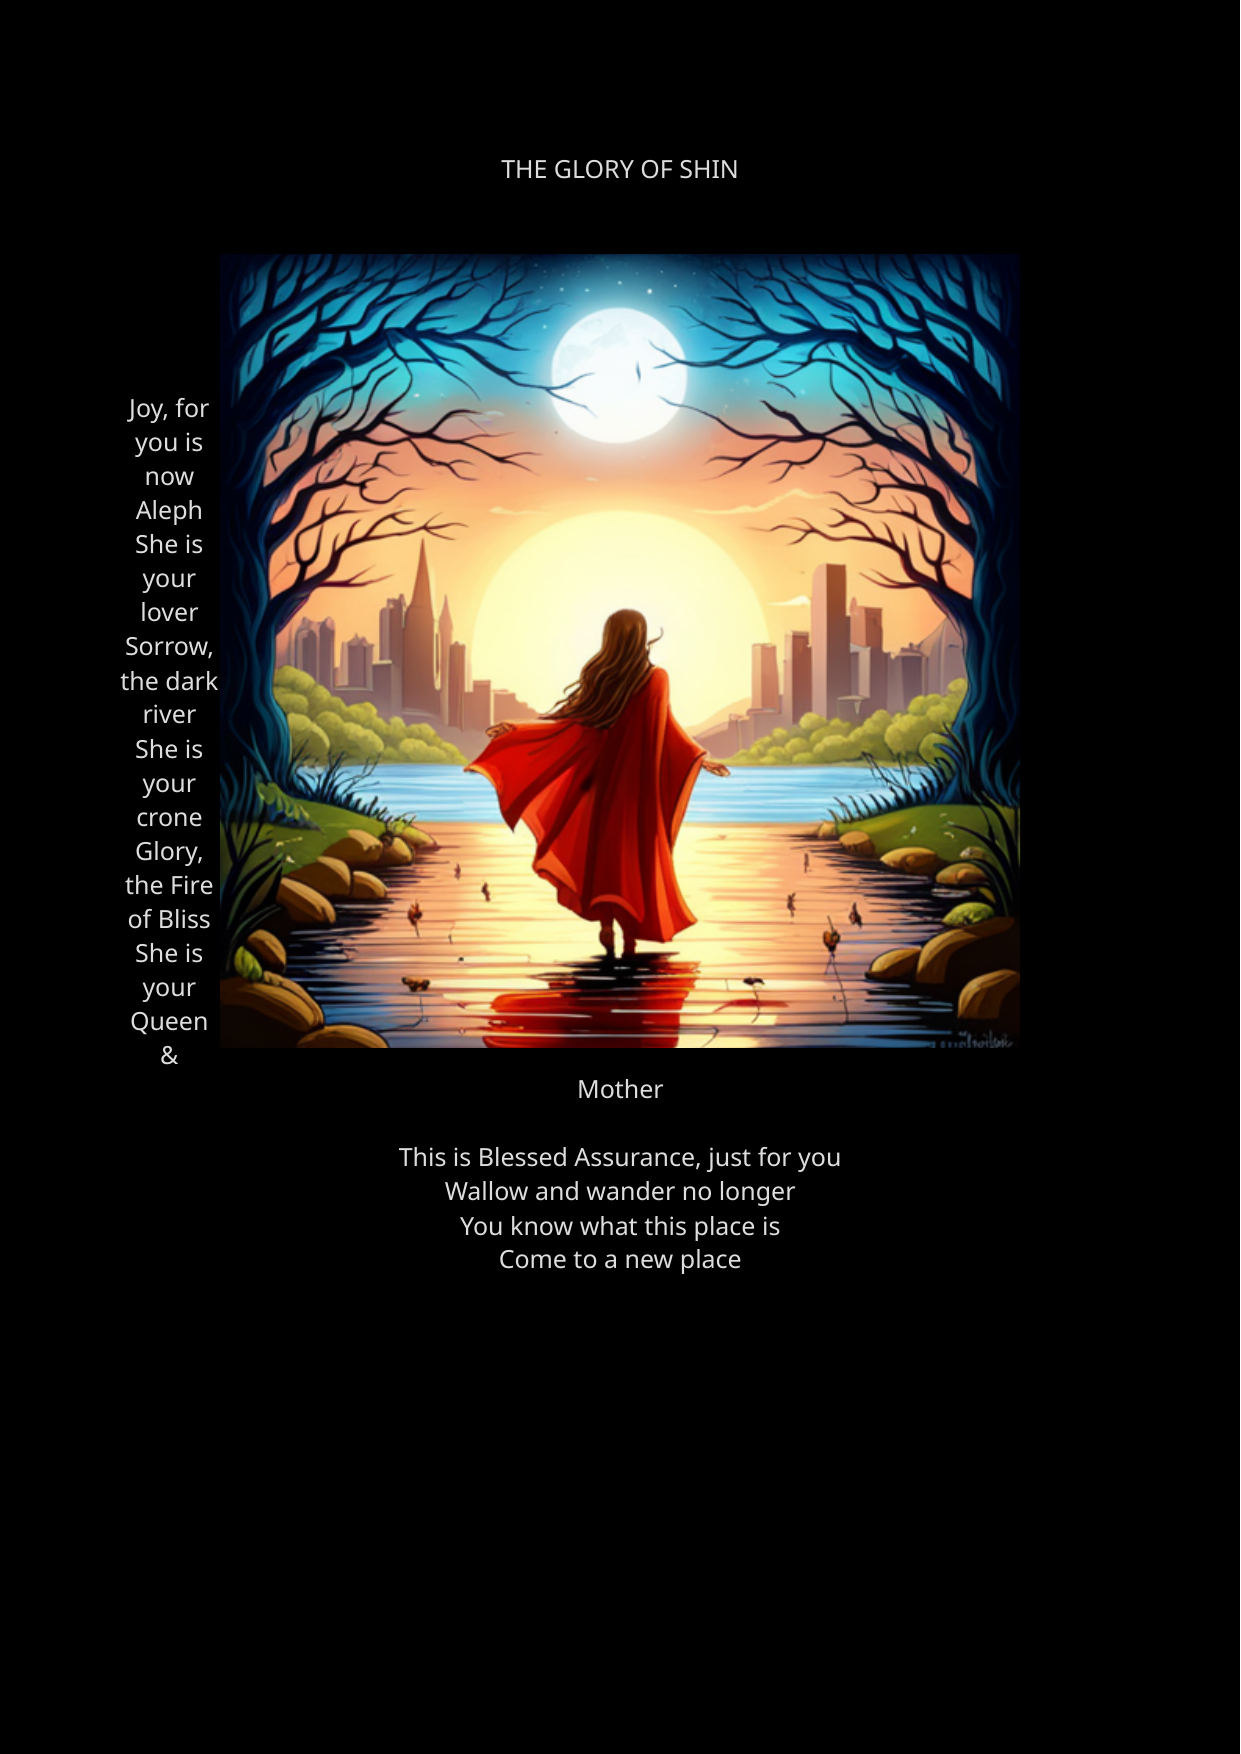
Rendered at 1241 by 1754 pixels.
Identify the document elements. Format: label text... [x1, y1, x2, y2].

text Glory, the Fire of Bliss [118, 833, 220, 936]
text Come to a new place [118, 1242, 1122, 1276]
text She is your crone [118, 731, 220, 833]
text [1020, 391, 1122, 527]
text Sorrow, the dark river [118, 629, 220, 731]
text [1020, 731, 1122, 833]
text [1020, 527, 1122, 629]
text She is your Queen & Mother [118, 936, 1122, 1106]
text THE GLORY OF SHIN [118, 152, 1122, 186]
text She is your lover [118, 527, 220, 629]
text This is Blessed Assurance, just for you [118, 1140, 1122, 1174]
text You know what this place is [118, 1208, 1122, 1242]
text [1020, 629, 1122, 731]
text Joy, for you is now Aleph [118, 391, 220, 527]
text [1020, 833, 1122, 936]
text Wallow and wander no longer [118, 1174, 1122, 1208]
picture [220, 254, 1020, 1048]
